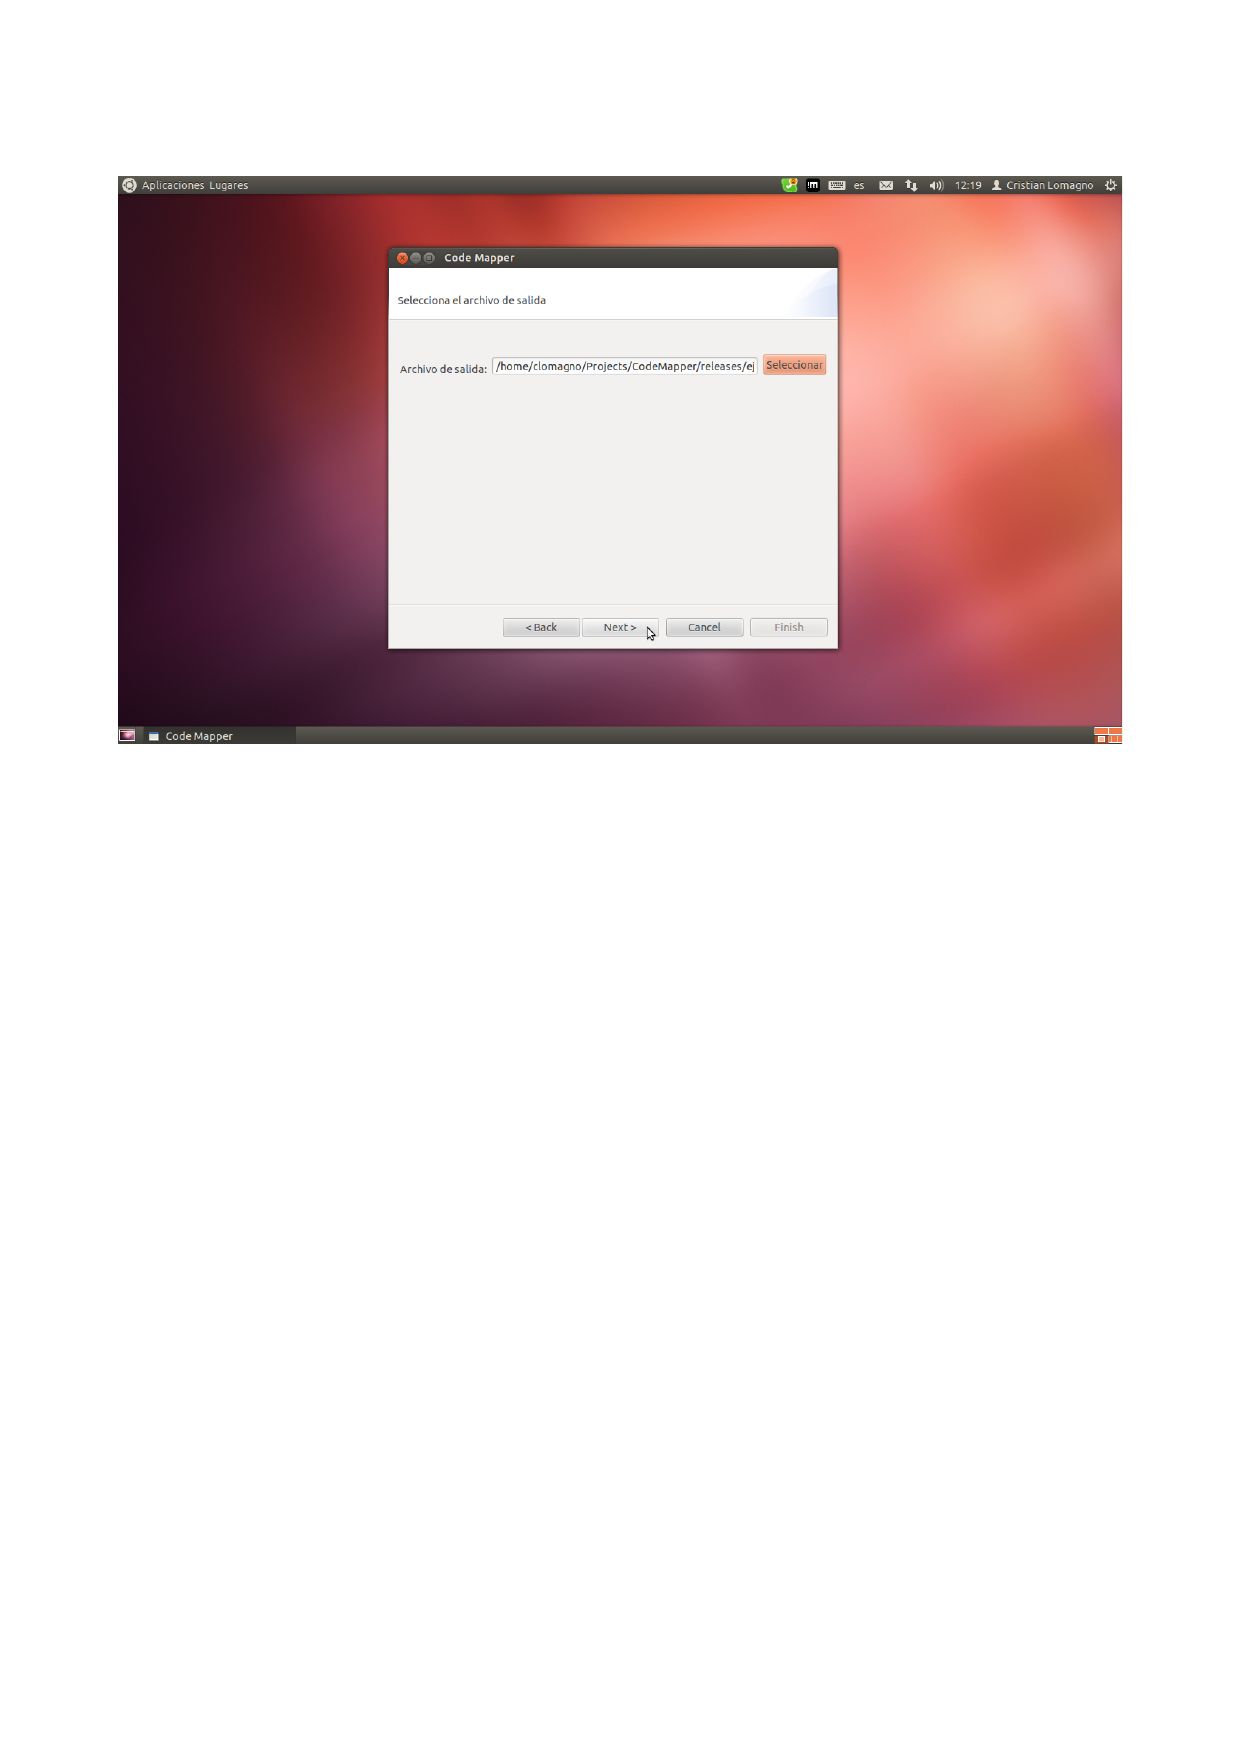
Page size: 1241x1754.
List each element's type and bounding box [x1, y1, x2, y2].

picture [118, 176, 1123, 744]
